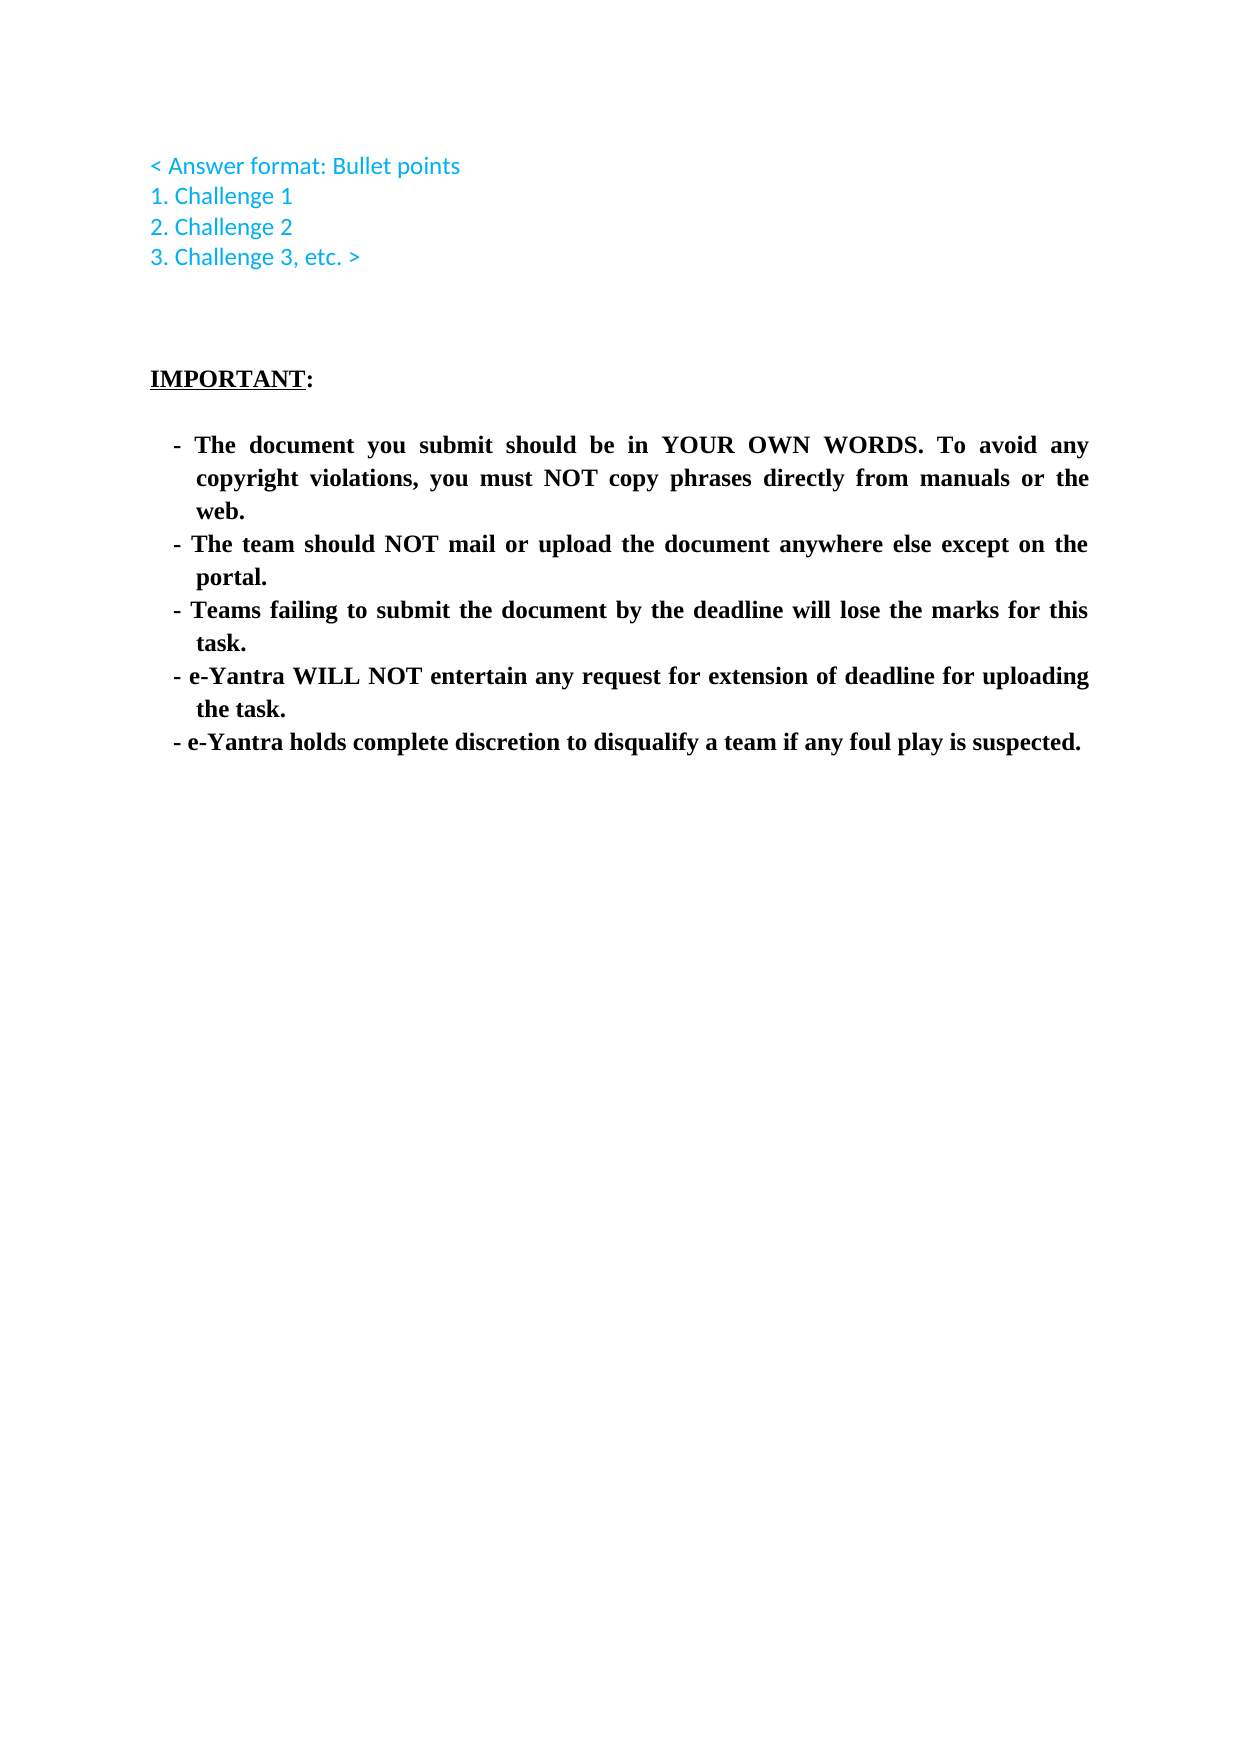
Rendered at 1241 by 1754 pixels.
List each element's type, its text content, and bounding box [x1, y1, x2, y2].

text - e-Yantra holds complete discretion to disqualify a team if any foul play is suspected. [173, 727, 1090, 756]
text 2. Challenge 2 [150, 211, 1090, 242]
text < Answer format: Bullet points [150, 150, 1090, 181]
text - Teams failing to submit the document by the deadline will lose the marks for this task. [173, 595, 1090, 657]
text 3. Challenge 3, etc. > [150, 242, 1090, 272]
text - The team should NOT mail or upload the document anywhere else except on the portal. [173, 529, 1090, 591]
text - e-Yantra WILL NOT entertain any request for extension of deadline for uploading the task. [173, 661, 1090, 723]
text 1. Challenge 1 [150, 181, 1090, 211]
text IMPORTANT: [150, 364, 1090, 392]
text - The document you submit should be in YOUR OWN WORDS. To avoid any copyright violations, you must NOT copy phrases directly from manuals or the web. [173, 430, 1090, 524]
